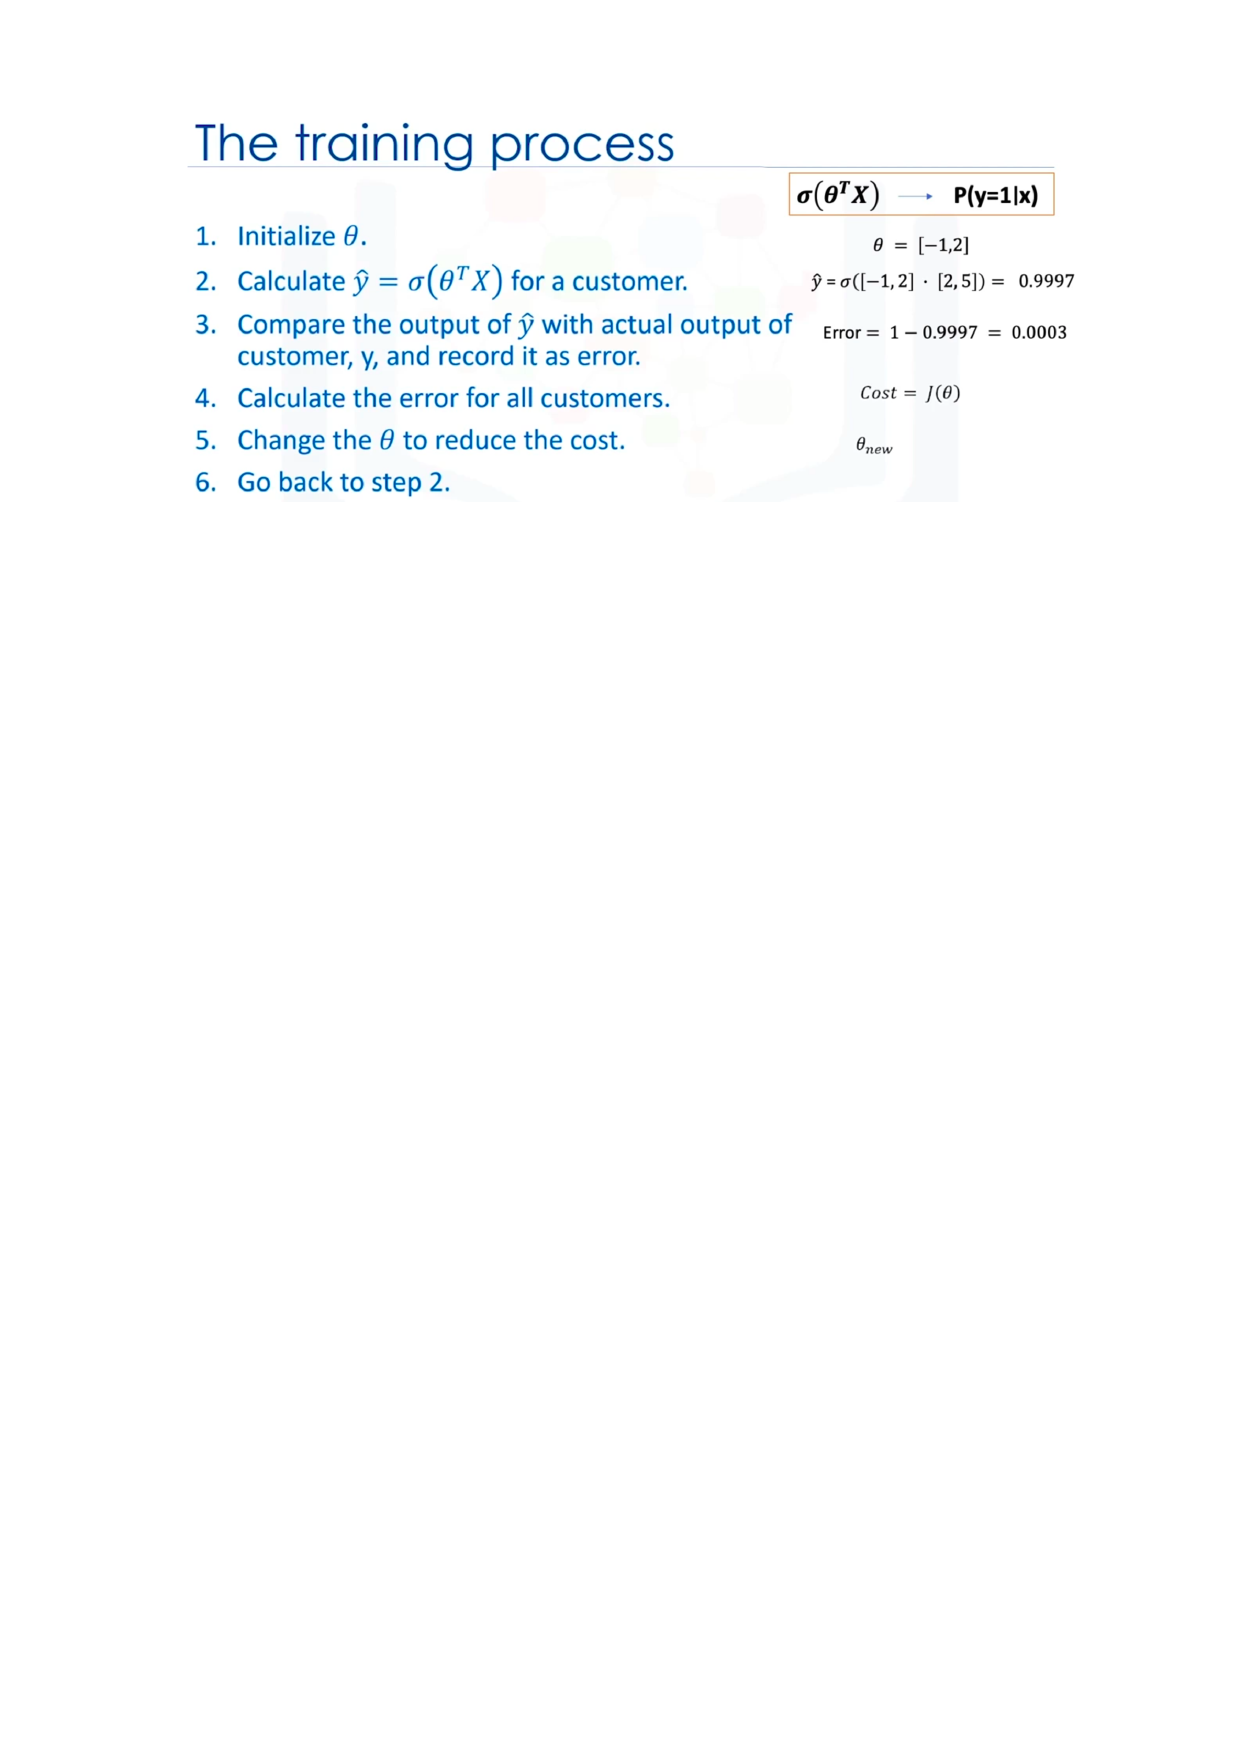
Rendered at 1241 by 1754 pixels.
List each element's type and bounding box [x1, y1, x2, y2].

picture [118, 118, 1123, 502]
